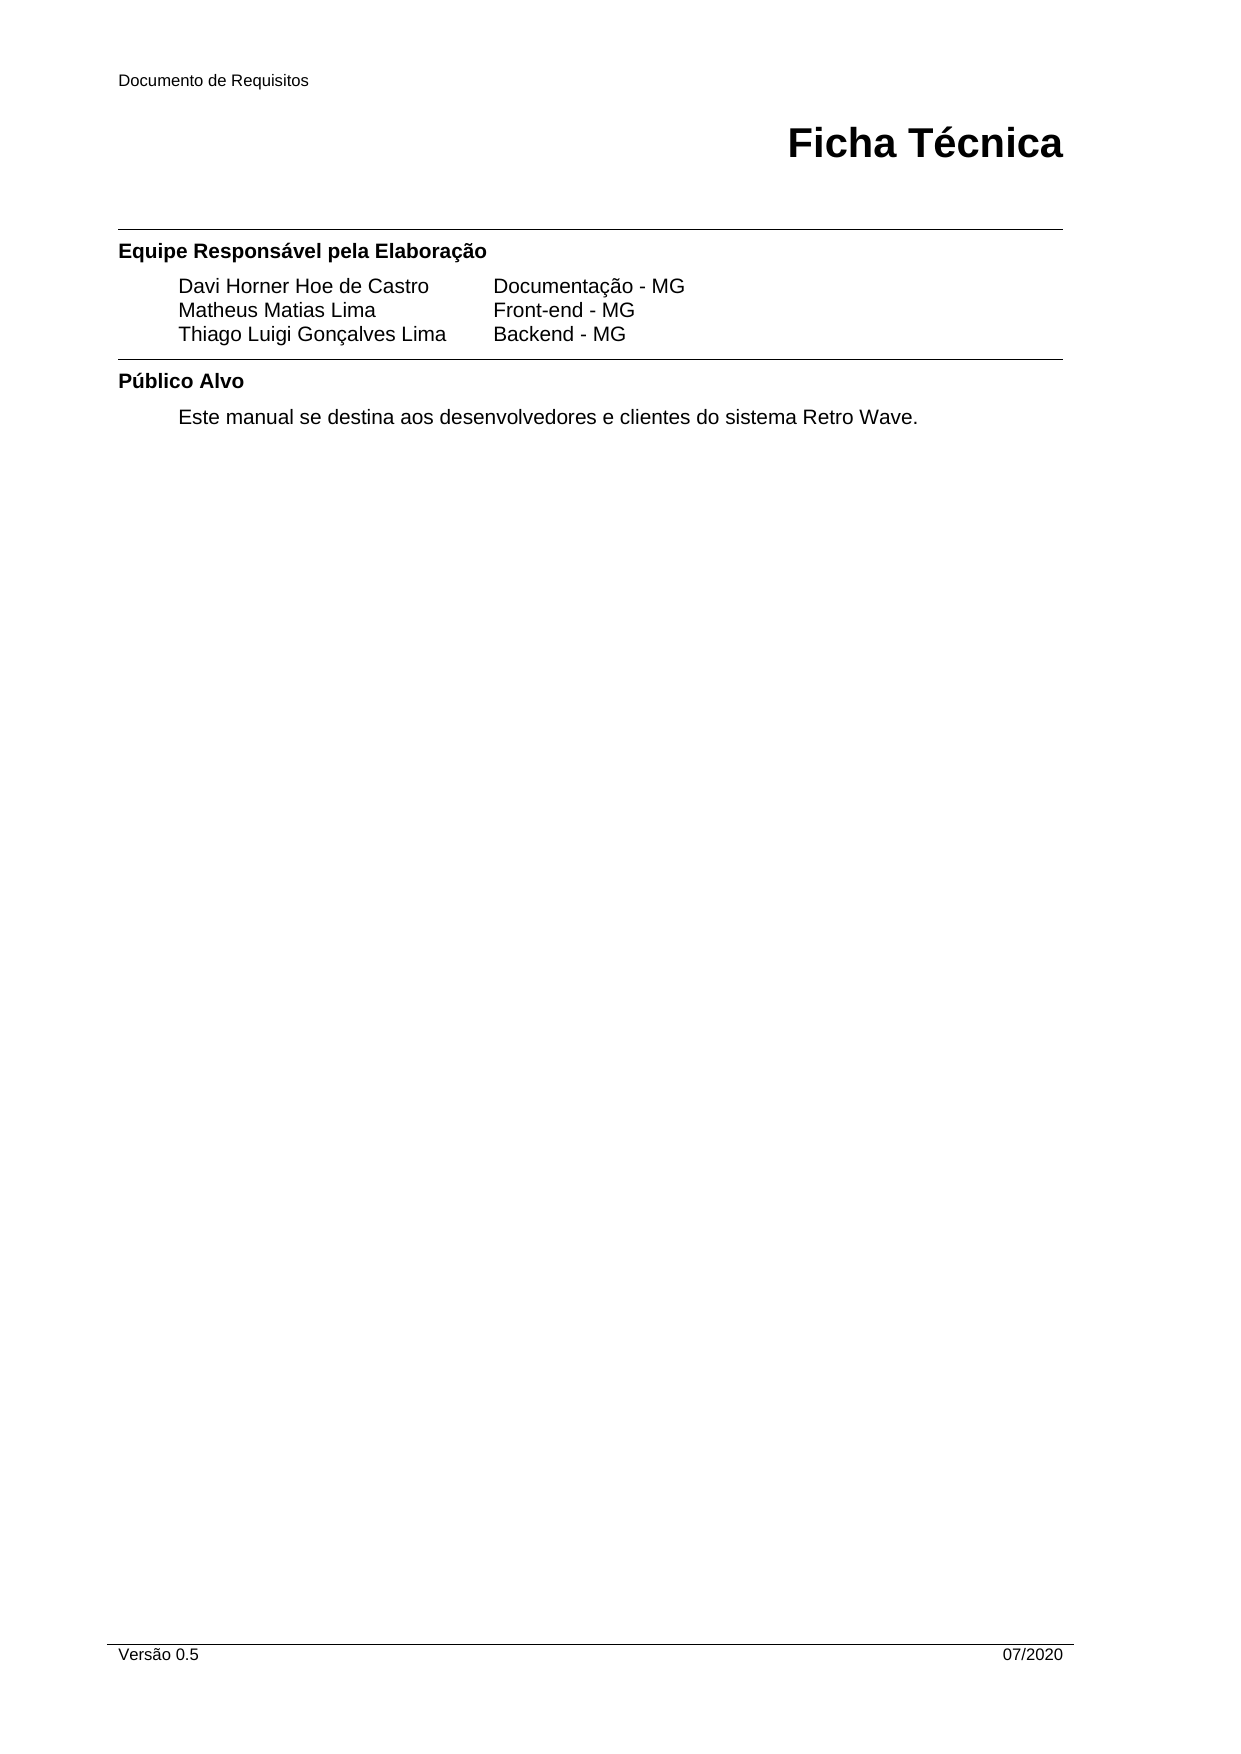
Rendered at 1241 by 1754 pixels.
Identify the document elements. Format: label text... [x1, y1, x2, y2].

text Thiago Luigi Gonçalves Lima Backend - MG [178, 322, 1063, 346]
text Público Alvo [118, 360, 1063, 393]
text Davi Horner Hoe de Castro Documentação - MG [178, 274, 1063, 298]
text Ficha Técnica [118, 118, 1063, 166]
text Matheus Matias Lima Front-end - MG [178, 298, 1063, 322]
text Este manual se destina aos desenvolvedores e clientes do sistema Retro Wave. [178, 404, 1063, 428]
text Equipe Responsável pela Elaboração [118, 230, 1063, 262]
